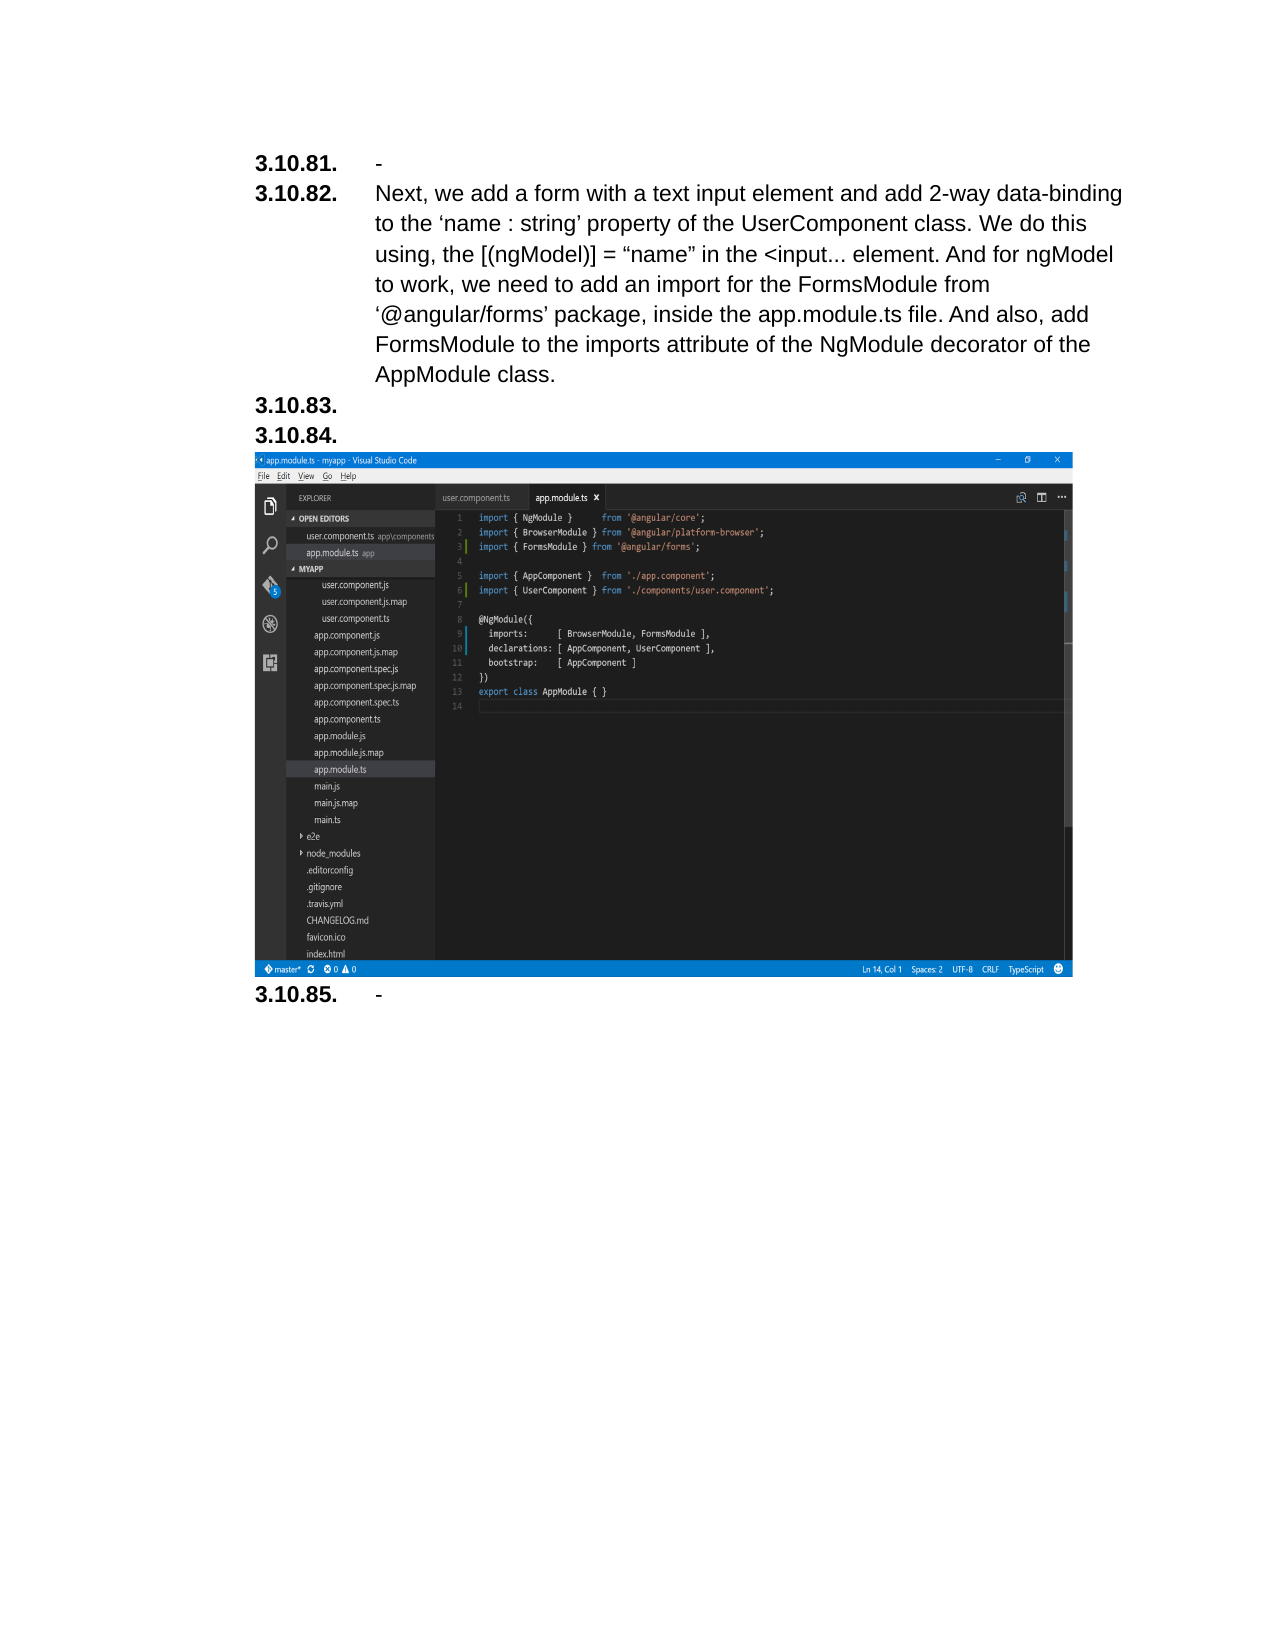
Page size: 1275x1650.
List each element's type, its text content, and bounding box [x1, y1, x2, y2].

picture [254, 452, 1073, 977]
list - [337, 150, 1125, 176]
list - [337, 981, 1125, 1007]
list Next, we add a form with a text input element and add 2-way data-binding to the ‘name : string’ property of the UserComponent class. We do this using, the [(ngModel)] = “name” in the <input... element. And for ngModel to work, we need to add an import for the FormsModule from ‘@angular/forms’ package, inside the app.module.ts file. And also, add FormsModule to the imports attribute of the NgModule decorator of the AppModule class. [337, 180, 1125, 388]
